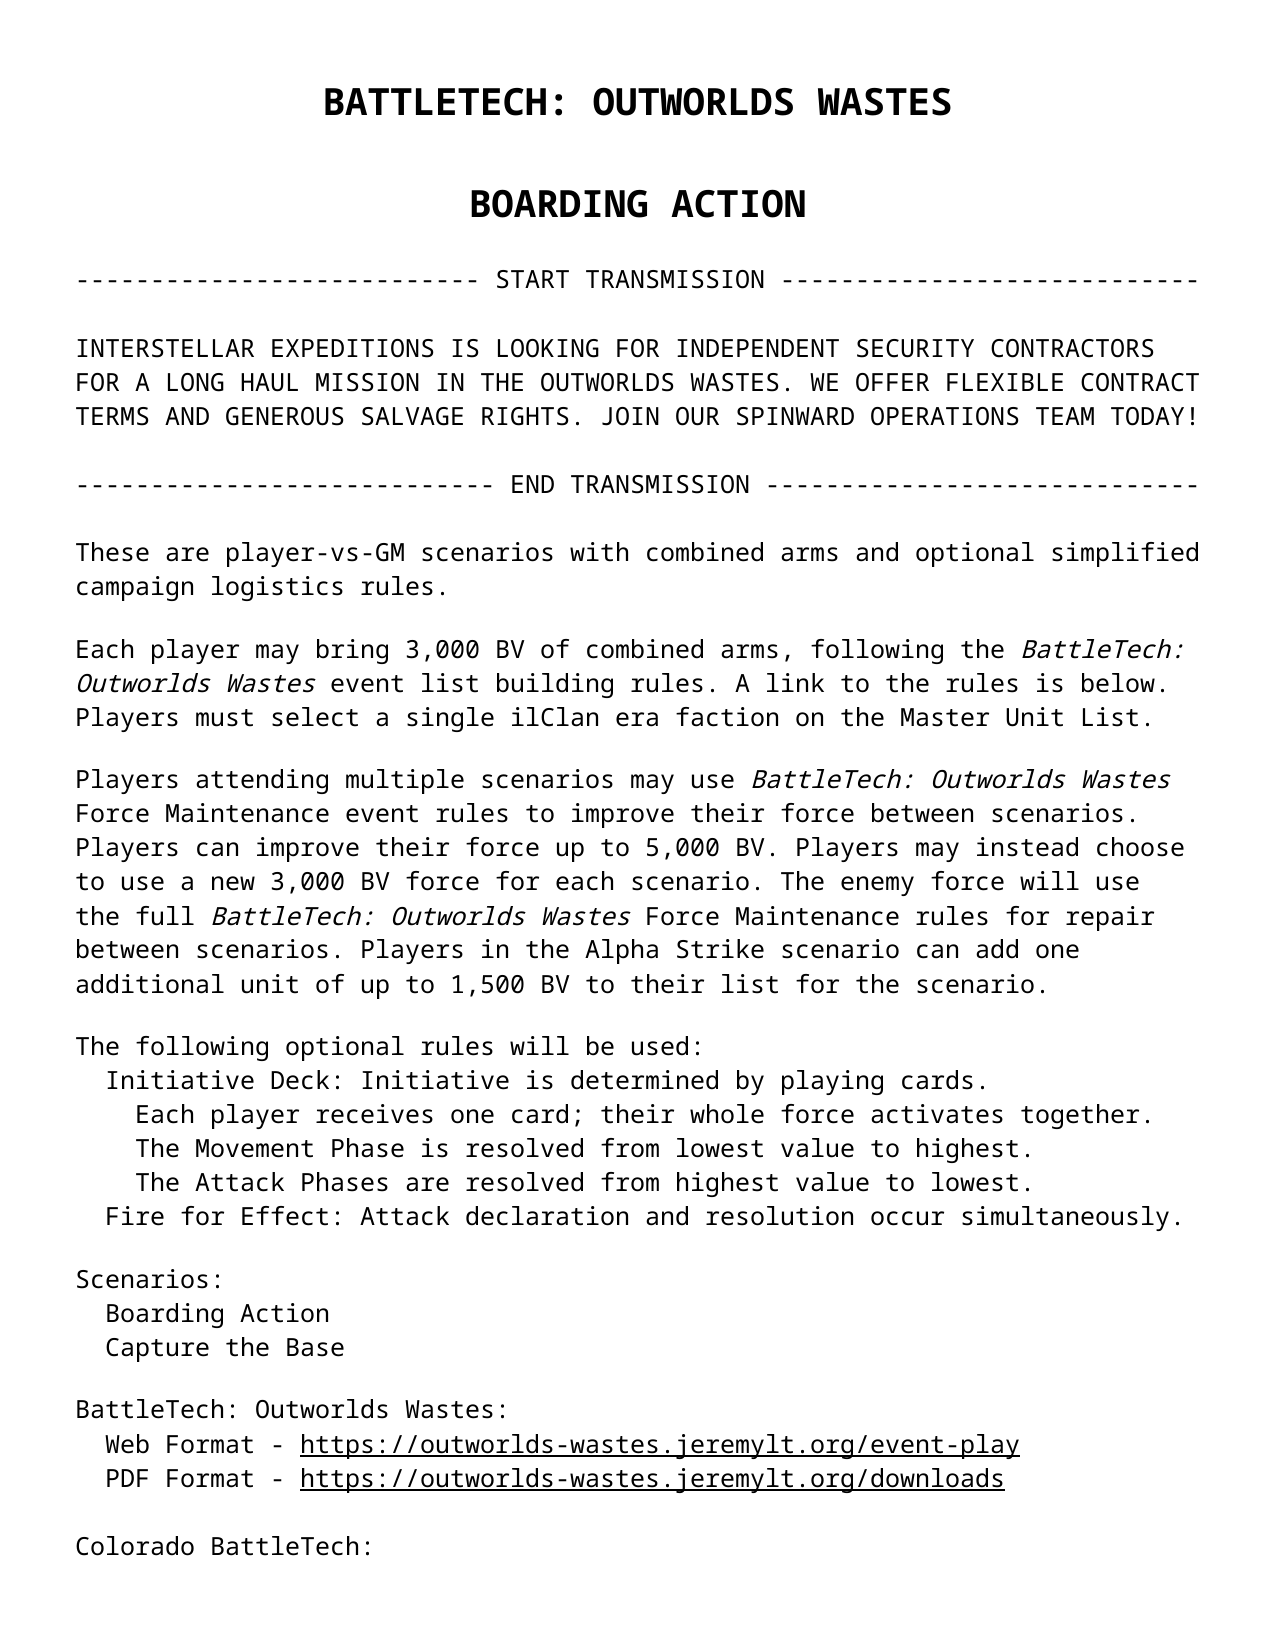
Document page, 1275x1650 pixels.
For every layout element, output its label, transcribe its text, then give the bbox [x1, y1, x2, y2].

text The following optional rules will be used: [75, 1029, 1200, 1063]
text Scenarios: [75, 1262, 1200, 1296]
text Capture the Base [75, 1330, 1200, 1364]
text Fire for Effect: Attack declaration and resolution occur simultaneously. [75, 1199, 1200, 1233]
text Boarding Action [75, 1296, 1200, 1330]
text Each player may bring 3,000 BV of combined arms, following the BattleTech: Outworlds Wastes event list building rules. A link to the rules is below. Players must select a single ilClan era faction on the Master Unit List. [75, 631, 1200, 733]
text ---------------------------- END TRANSMISSION ----------------------------- [75, 432, 1200, 501]
subtitle BATTLETECH: OUTWORLDS WASTES [75, 75, 1200, 126]
text PDF Format - https://outworlds-wastes.jeremylt.org/downloads [75, 1460, 1200, 1494]
text Web Format - https://outworlds-wastes.jeremylt.org/event-play [75, 1426, 1200, 1460]
text BattleTech: Outworlds Wastes: [75, 1392, 1200, 1426]
text The Attack Phases are resolved from highest value to lowest. [75, 1165, 1200, 1199]
subtitle BOARDING ACTION [75, 126, 1200, 228]
text Players attending multiple scenarios may use BattleTech: Outworlds Wastes Force Maintenance event rules to improve their force between scenarios. Players can improve their force up to 5,000 BV. Players may instead choose to use a new 3,000 BV force for each scenario. The enemy force will use the full BattleTech: Outworlds Wastes Force Maintenance rules for repair between scenarios. Players in the Alpha Strike scenario can add one additional unit of up to 1,500 BV to their list for the scenario. [75, 762, 1200, 1000]
text The Movement Phase is resolved from lowest value to highest. [75, 1131, 1200, 1165]
text --------------------------- START TRANSMISSION ---------------------------- [75, 262, 1200, 296]
text These are player-vs-GM scenarios with combined arms and optional simplified campaign logistics rules. [75, 535, 1200, 603]
text Each player receives one card; their whole force activates together. [75, 1097, 1200, 1131]
text INTERSTELLAR EXPEDITIONS IS LOOKING FOR INDEPENDENT SECURITY CONTRACTORS FOR A LONG HAUL MISSION IN THE OUTWORLDS WASTES. WE OFFER FLEXIBLE CONTRACT TERMS AND GENEROUS SALVAGE RIGHTS. JOIN OUR SPINWARD OPERATIONS TEAM TODAY! [75, 296, 1200, 432]
text Initiative Deck: Initiative is determined by playing cards. [75, 1063, 1200, 1097]
text Colorado BattleTech: [75, 1528, 1200, 1562]
